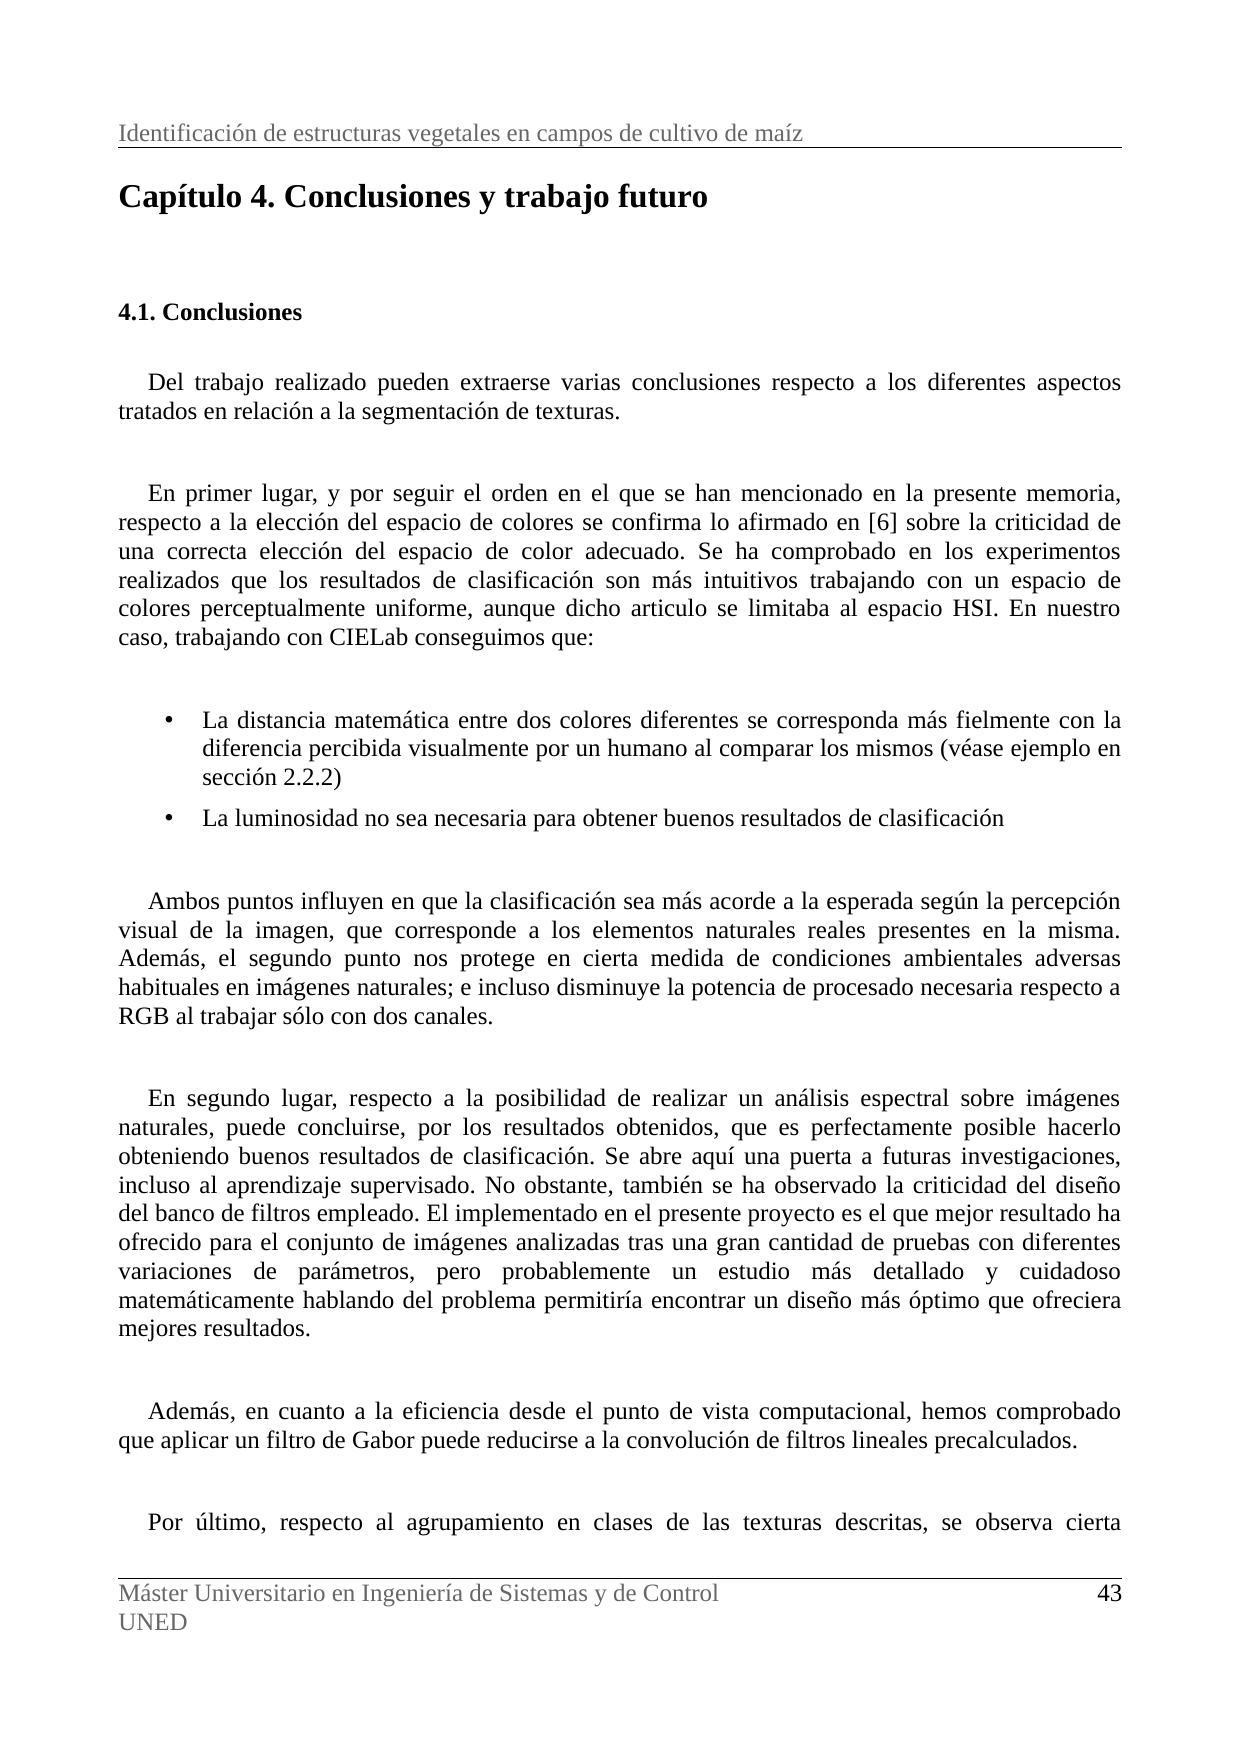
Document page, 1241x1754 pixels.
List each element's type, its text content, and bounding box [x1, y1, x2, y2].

subtitle 4.1. Conclusiones [118, 297, 1122, 326]
text Además, en cuanto a la eficiencia desde el punto de vista computacional, hemos comprobado que aplicar un filtro de Gabor puede reducirse a la convolución de filtros lineales precalculados. [118, 1396, 1122, 1453]
text Ambos puntos influyen en que la clasificación sea más acorde a la esperada según la percepción visual de la imagen, que corresponde a los elementos naturales reales presentes en la misma. Además, el segundo punto nos protege en cierta medida de condiciones ambientales adversas habituales en imágenes naturales; e incluso disminuye la potencia de procesado necesaria respecto a RGB al trabajar sólo con dos canales. [118, 886, 1122, 1030]
text Del trabajo realizado pueden extraerse varias conclusiones respecto a los diferentes aspectos tratados en relación a la segmentación de texturas. [118, 367, 1122, 425]
subtitle Capítulo 4. Conclusiones y trabajo futuro [118, 176, 1122, 215]
text Por último, respecto al agrupamiento en clases de las texturas descritas, se observa cierta [118, 1507, 1122, 1536]
list La luminosidad no sea necesaria para obtener buenos resultados de clasificación [164, 803, 1122, 832]
list La distancia matemática entre dos colores diferentes se corresponda más fielmente con la diferencia percibida visualmente por un humano al comparar los mismos (véase ejemplo en sección 2.2.2) [164, 705, 1122, 791]
text En primer lugar, y por seguir el orden en el que se han mencionado en la presente memoria, respecto a la elección del espacio de colores se confirma lo afirmado en [6] sobre la criticidad de una correcta elección del espacio de color adecuado. Se ha comprobado en los experimentos realizados que los resultados de clasificación son más intuitivos trabajando con un espacio de colores perceptualmente uniforme, aunque dicho articulo se limitaba al espacio HSI. En nuestro caso, trabajando con CIELab conseguimos que: [118, 478, 1122, 651]
text En segundo lugar, respecto a la posibilidad de realizar un análisis espectral sobre imágenes naturales, puede concluirse, por los resultados obtenidos, que es perfectamente posible hacerlo obteniendo buenos resultados de clasificación. Se abre aquí una puerta a futuras investigaciones, incluso al aprendizaje supervisado. No obstante, también se ha observado la criticidad del diseño del banco de filtros empleado. El implementado en el presente proyecto es el que mejor resultado ha ofrecido para el conjunto de imágenes analizadas tras una gran cantidad de pruebas con diferentes variaciones de parámetros, pero probablemente un estudio más detallado y cuidadoso matemáticamente hablando del problema permitiría encontrar un diseño más óptimo que ofreciera mejores resultados. [118, 1083, 1122, 1342]
